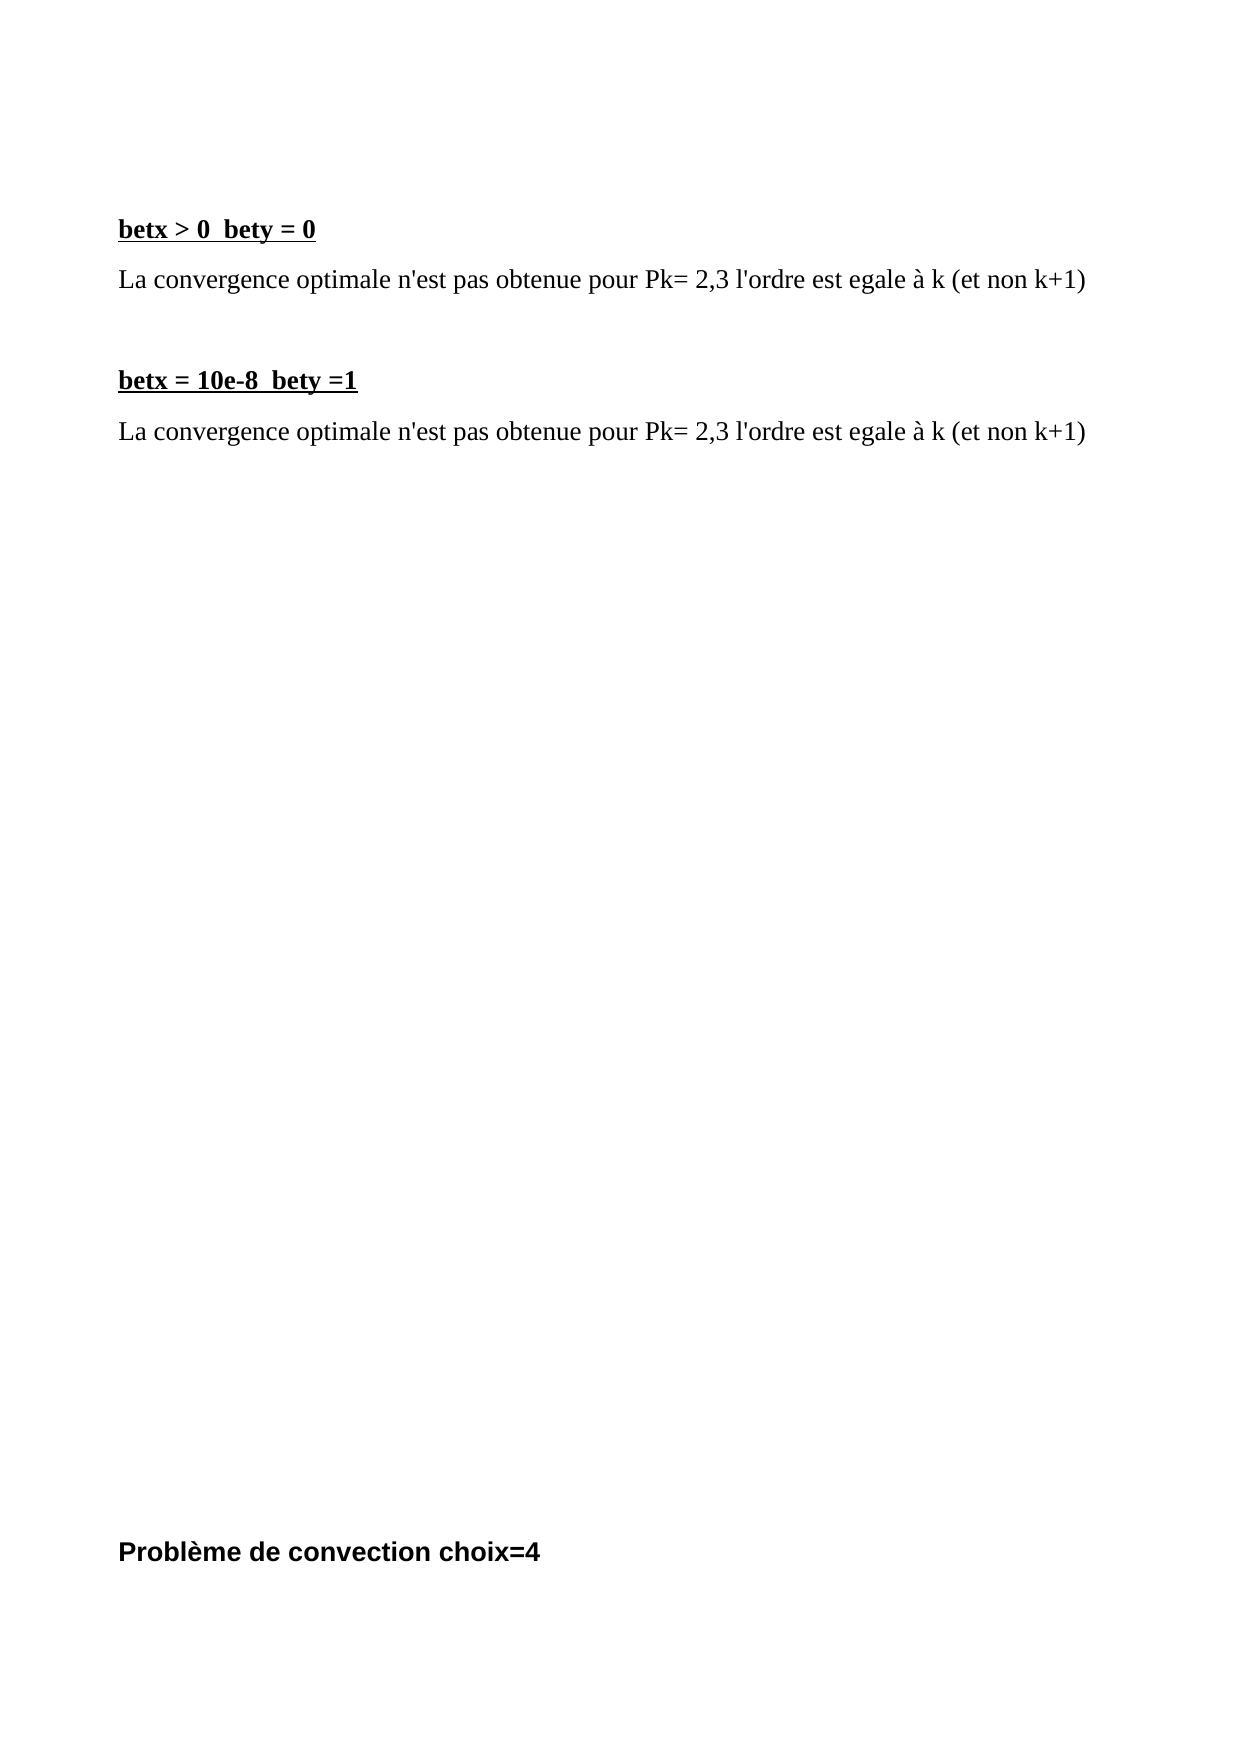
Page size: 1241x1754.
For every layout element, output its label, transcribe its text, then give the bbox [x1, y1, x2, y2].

text La convergence optimale n'est pas obtenue pour Pk= 2,3 l'ordre est egale à k (et non k+1) [118, 414, 1122, 446]
subtitle Problème de convection choix=4 [118, 1536, 1122, 1567]
text La convergence optimale n'est pas obtenue pour Pk= 2,3 l'ordre est egale à k (et non k+1) [118, 264, 1122, 295]
text betx = 10e-8 bety =1 [118, 364, 1122, 395]
text betx > 0 bety = 0 [118, 213, 1122, 244]
